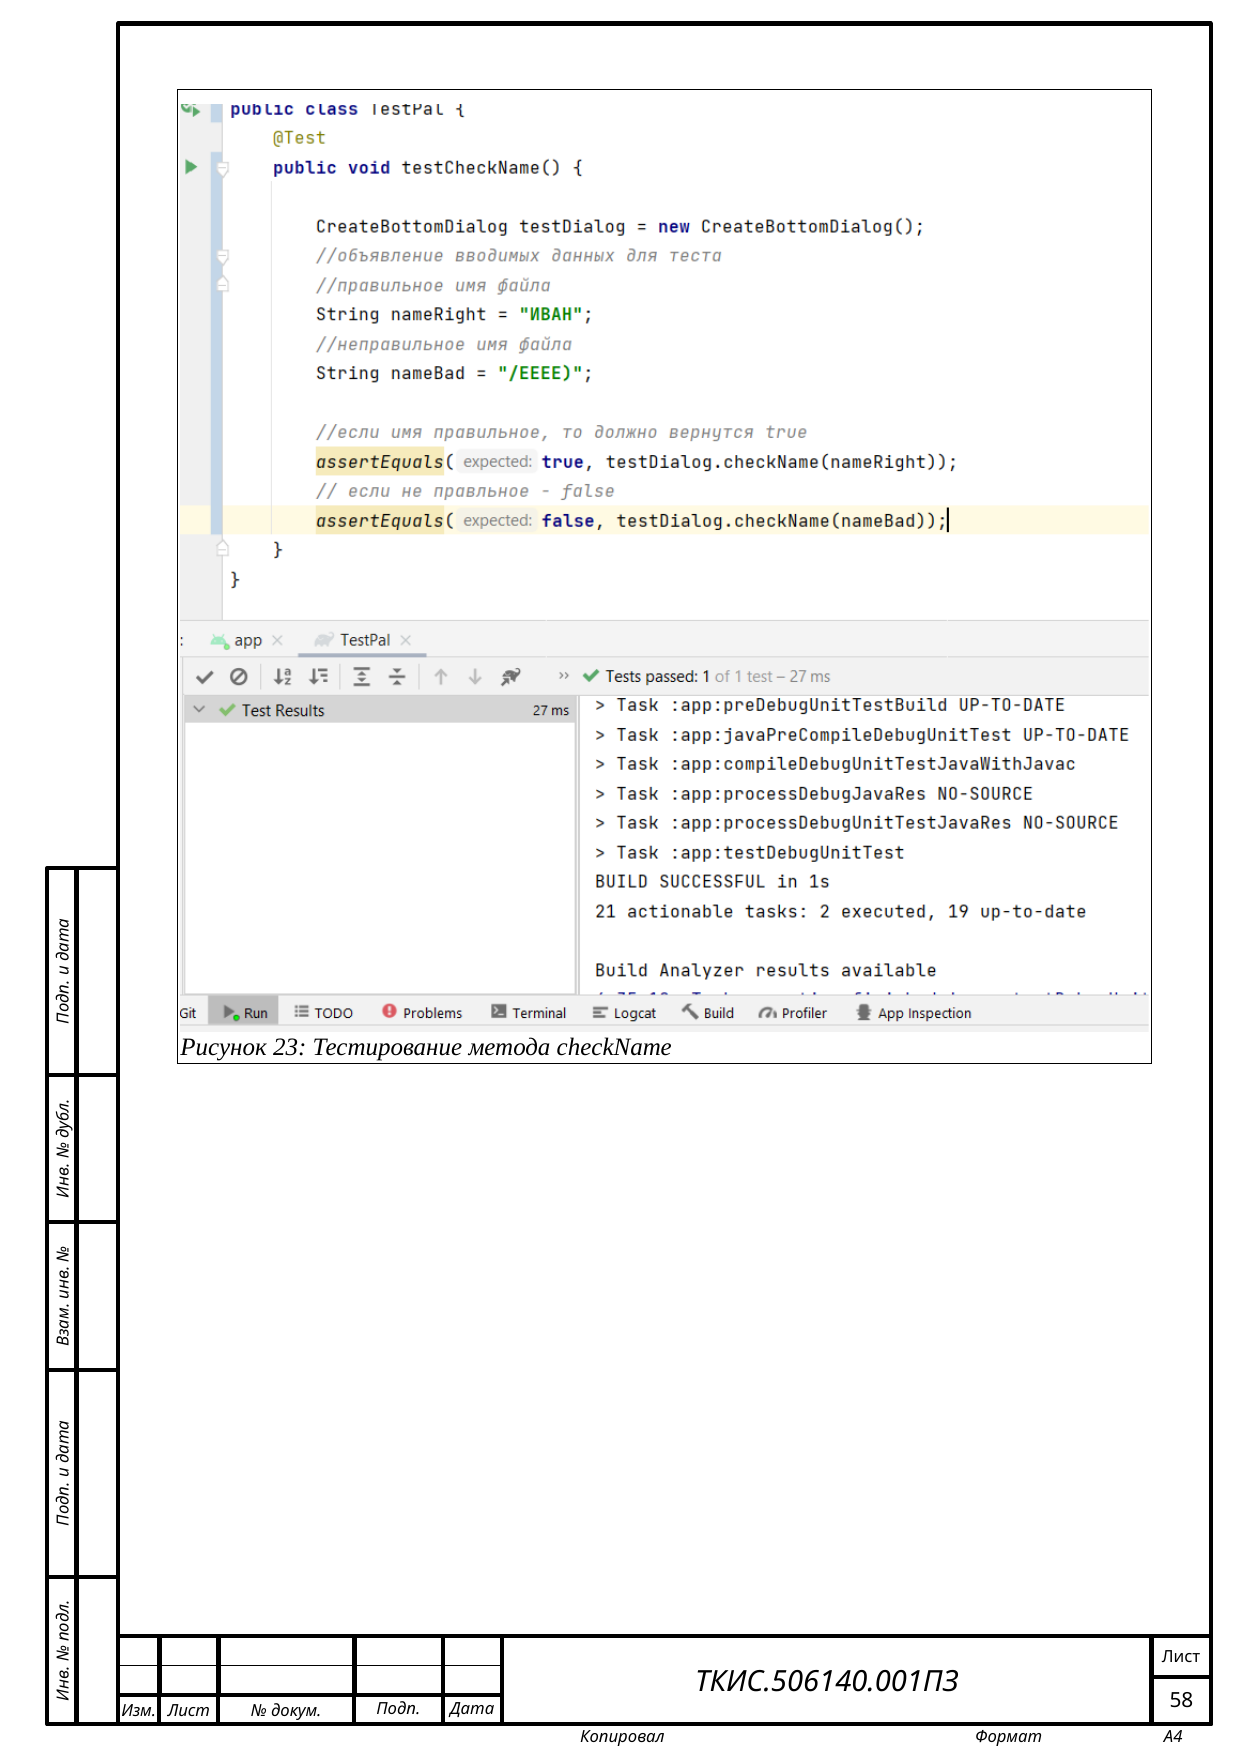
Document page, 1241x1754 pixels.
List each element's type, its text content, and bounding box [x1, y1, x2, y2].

picture [180, 104, 1149, 1032]
text Рисунок 23: Тестирование метода checkName [180, 1032, 1149, 1061]
